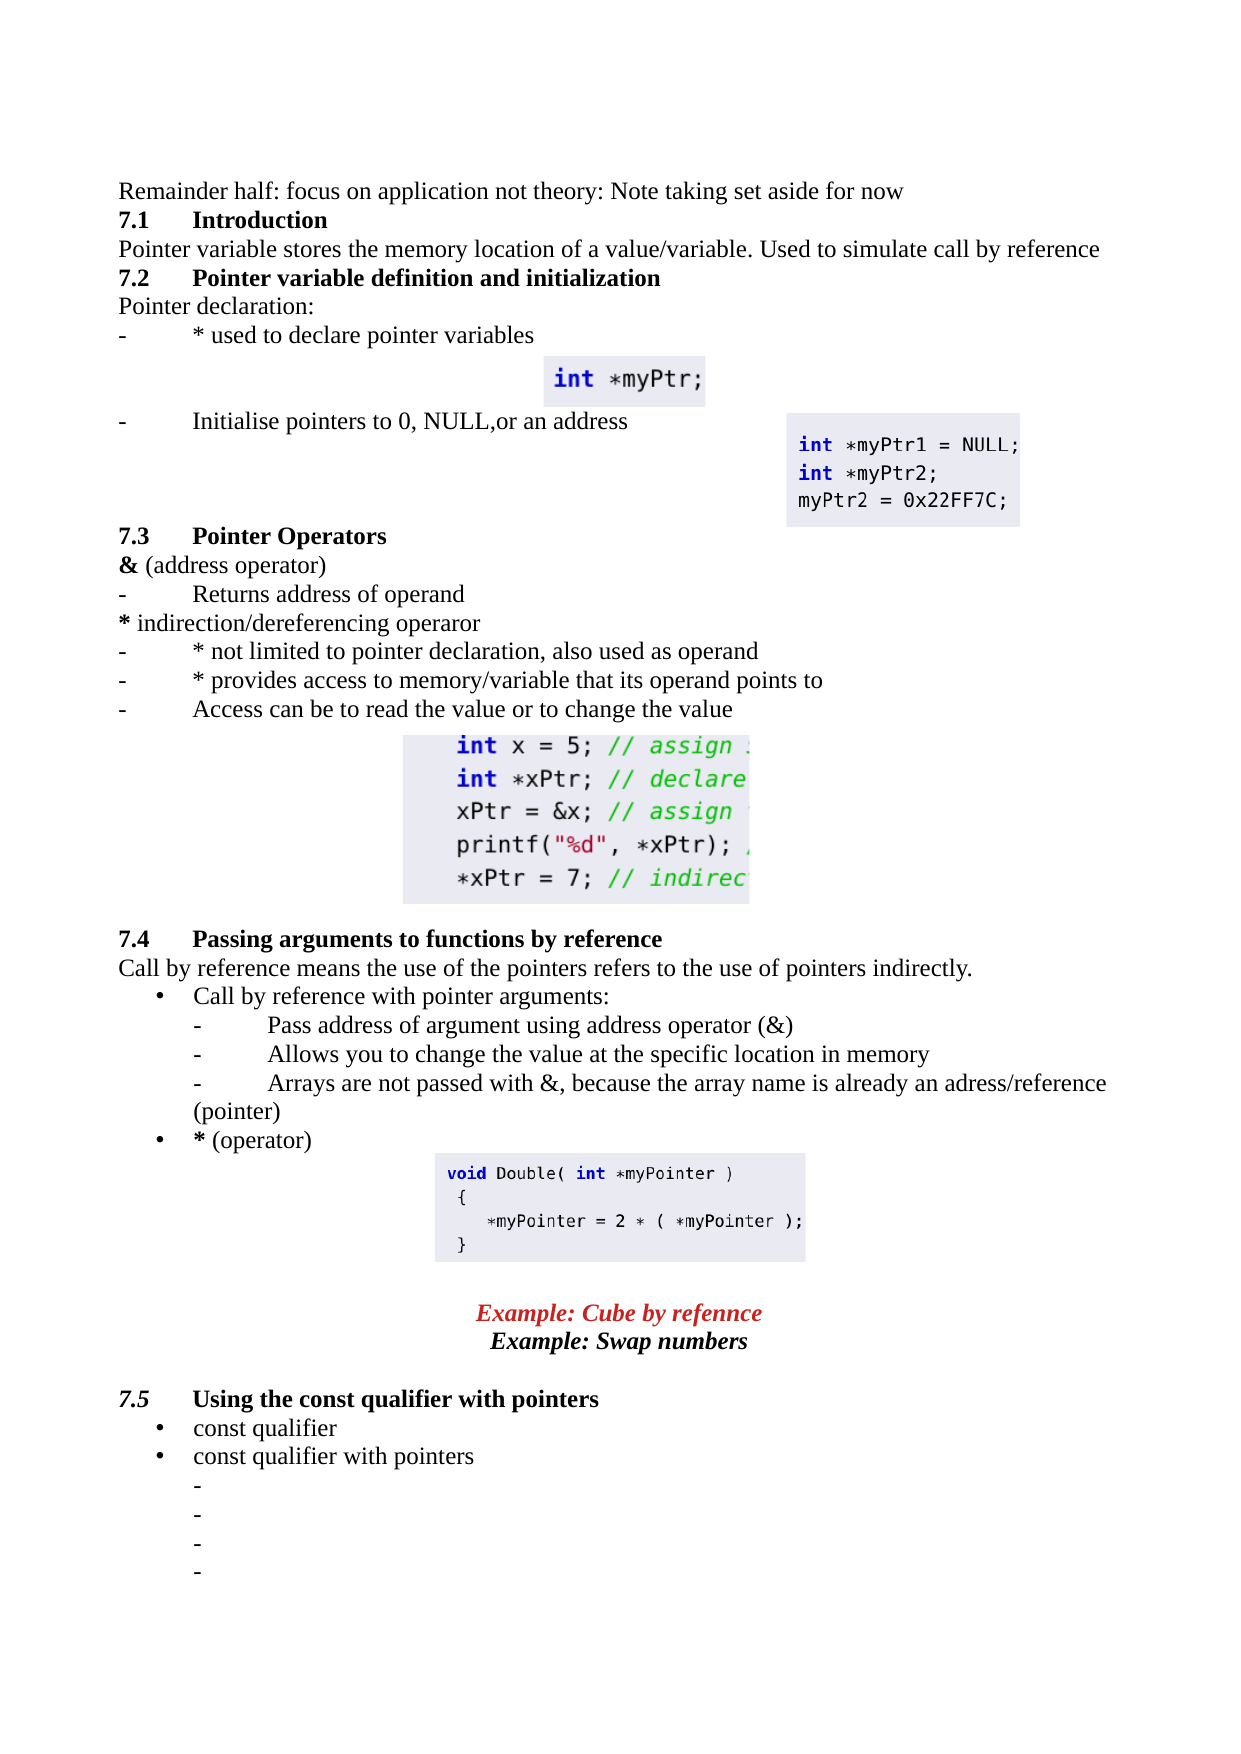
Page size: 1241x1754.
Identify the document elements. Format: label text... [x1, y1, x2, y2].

list - Arrays are not passed with &, because the array name is already an adress/reference (pointer) [156, 1068, 1122, 1125]
list - [156, 1470, 1122, 1499]
picture [434, 1153, 806, 1262]
list - Pass address of argument using address operator (&) [156, 1010, 1122, 1039]
text Remainder half: focus on application not theory: Note taking set aside for now [118, 176, 1122, 205]
picture [786, 413, 1021, 527]
text - Initialise pointers to 0, NULL,or an address [118, 406, 1122, 435]
text 7.5 Using the const qualifier with pointers [118, 1384, 1122, 1413]
text - * used to declare pointer variables [118, 320, 1122, 349]
text & (address operator) [118, 550, 1122, 579]
picture [402, 735, 750, 904]
text 7.4 Passing arguments to functions by reference [118, 924, 1122, 953]
text - Access can be to read the value or to change the value [118, 694, 1122, 723]
text Example: Cube by refennce [118, 1298, 1122, 1326]
list const qualifier [156, 1413, 1122, 1441]
text Example: Swap numbers [118, 1326, 1122, 1355]
text - * not limited to pointer declaration, also used as operand [118, 636, 1122, 665]
list - [156, 1528, 1122, 1556]
text - * provides access to memory/variable that its operand points to [118, 665, 1122, 694]
text * indirection/dereferencing operaror [118, 608, 1122, 636]
text - Returns address of operand [118, 579, 1122, 608]
text Pointer variable stores the memory location of a value/variable. Used to simulate call by reference [118, 234, 1122, 263]
text Call by reference means the use of the pointers refers to the use of pointers indirectly. [118, 953, 1122, 981]
list - [156, 1499, 1122, 1528]
list - [156, 1556, 1122, 1585]
list Call by reference with pointer arguments: [156, 981, 1122, 1010]
list const qualifier with pointers [156, 1441, 1122, 1470]
picture [543, 356, 706, 407]
text Pointer declaration: [118, 291, 1122, 320]
text 7.3 Pointer Operators [118, 521, 1122, 550]
text 7.1 Introduction [118, 205, 1122, 234]
list - Allows you to change the value at the specific location in memory [156, 1039, 1122, 1068]
text 7.2 Pointer variable definition and initialization [118, 263, 1122, 291]
list * (operator) [156, 1125, 1122, 1154]
